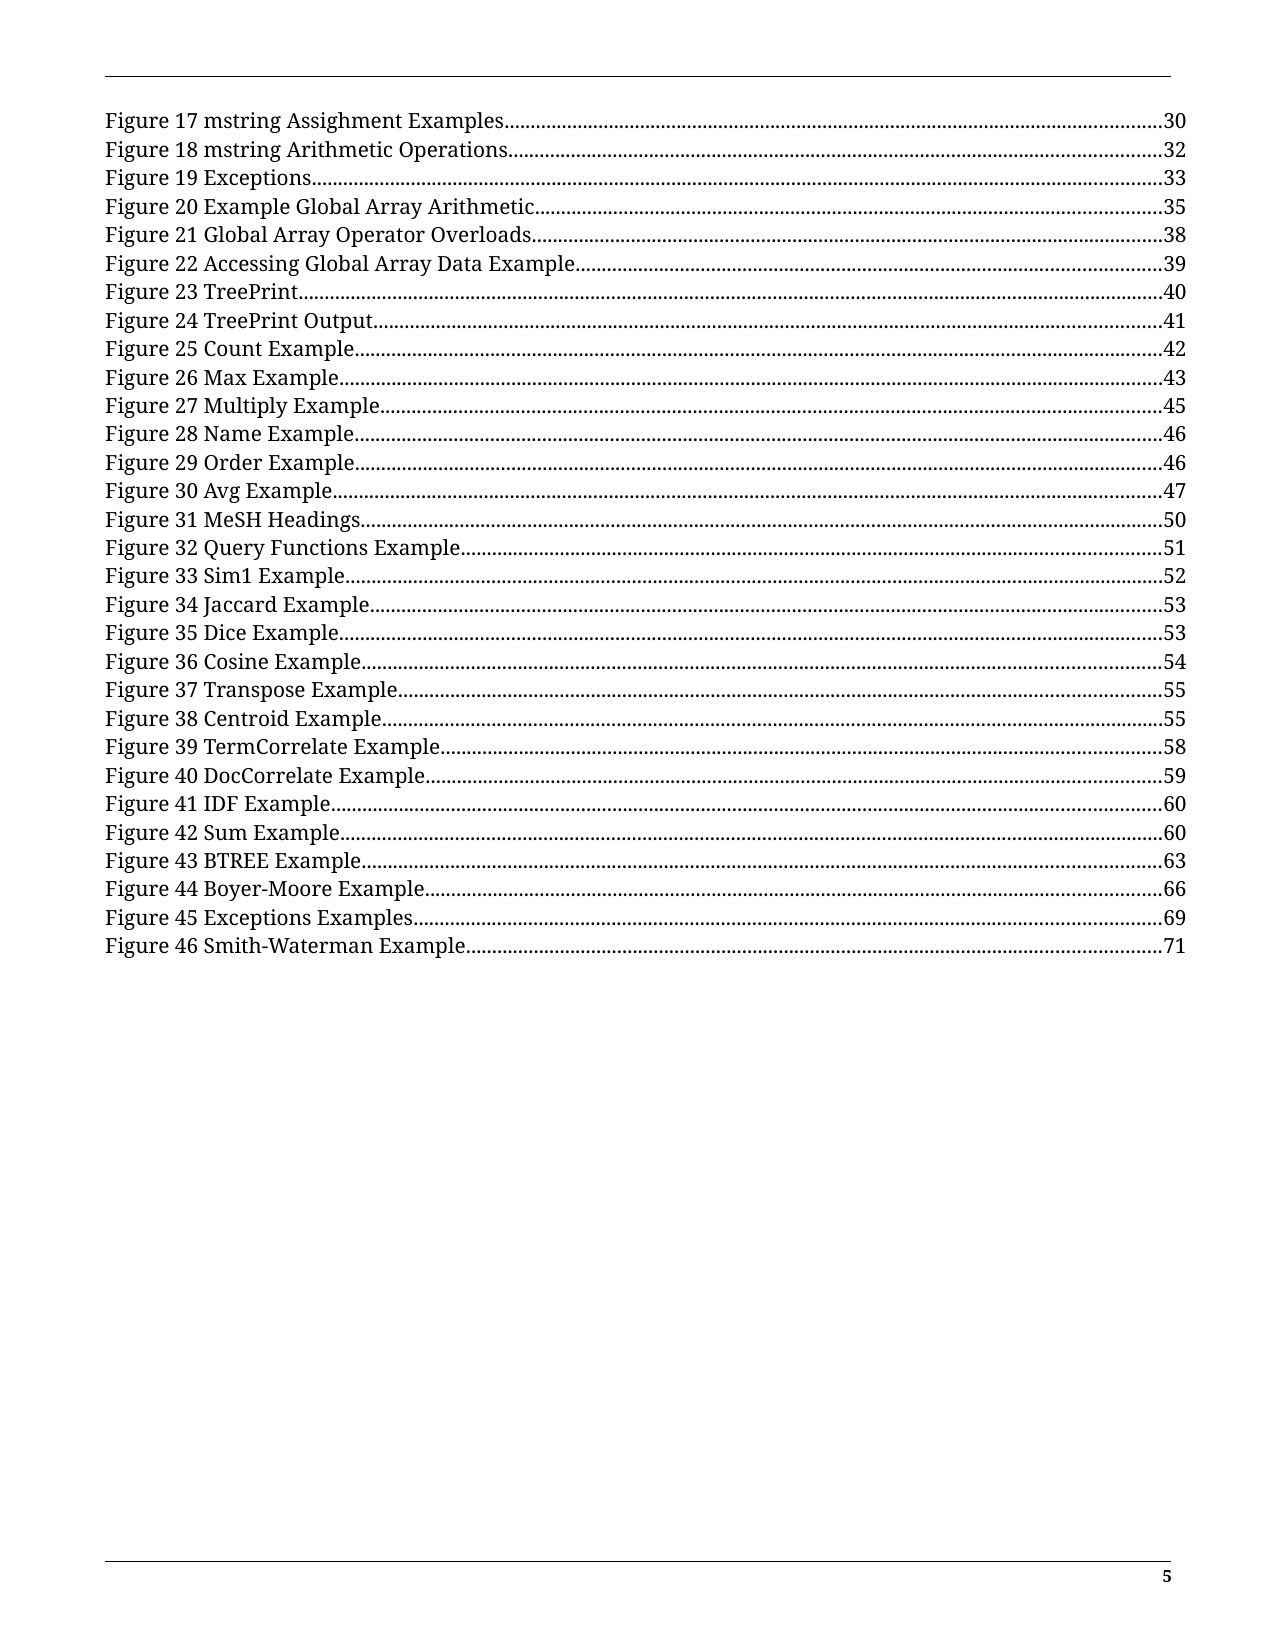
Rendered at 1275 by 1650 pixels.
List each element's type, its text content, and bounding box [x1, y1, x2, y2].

text Figure 29 Order Example 46 [105, 448, 1186, 476]
text Figure 33 Sim1 Example 52 [105, 562, 1186, 590]
text Figure 28 Name Example 46 [105, 419, 1186, 448]
text Figure 21 Global Array Operator Overloads 38 [105, 220, 1186, 249]
text Figure 32 Query Functions Example 51 [105, 533, 1186, 562]
text Figure 30 Avg Example 47 [105, 476, 1186, 505]
text Figure 37 Transpose Example 55 [105, 675, 1186, 704]
text Figure 20 Example Global Array Arithmetic 35 [105, 192, 1186, 220]
text Figure 22 Accessing Global Array Data Example 39 [105, 249, 1186, 277]
text Figure 42 Sum Example 60 [105, 818, 1186, 846]
text Figure 27 Multiply Example 45 [105, 391, 1186, 419]
text Figure 39 TermCorrelate Example 58 [105, 732, 1186, 761]
text Figure 44 Boyer-Moore Example 66 [105, 874, 1186, 903]
text Figure 43 BTREE Example 63 [105, 846, 1186, 874]
text Figure 45 Exceptions Examples 69 [105, 903, 1186, 931]
text Figure 26 Max Example 43 [105, 363, 1186, 391]
text Figure 34 Jaccard Example 53 [105, 590, 1186, 618]
text Figure 23 TreePrint 40 [105, 277, 1186, 306]
text Figure 40 DocCorrelate Example 59 [105, 761, 1186, 789]
text Figure 35 Dice Example 53 [105, 618, 1186, 647]
text Figure 19 Exceptions 33 [105, 163, 1186, 192]
text Figure 38 Centroid Example 55 [105, 704, 1186, 732]
text Figure 25 Count Example 42 [105, 334, 1186, 363]
text Figure 31 MeSH Headings 50 [105, 505, 1186, 533]
text Figure 17 mstring Assighment Examples 30 [105, 107, 1186, 135]
text Figure 46 Smith-Waterman Example 71 [105, 931, 1186, 960]
text Figure 18 mstring Arithmetic Operations 32 [105, 135, 1186, 163]
text Figure 36 Cosine Example 54 [105, 647, 1186, 675]
text Figure 24 TreePrint Output 41 [105, 306, 1186, 334]
text Figure 41 IDF Example 60 [105, 789, 1186, 818]
